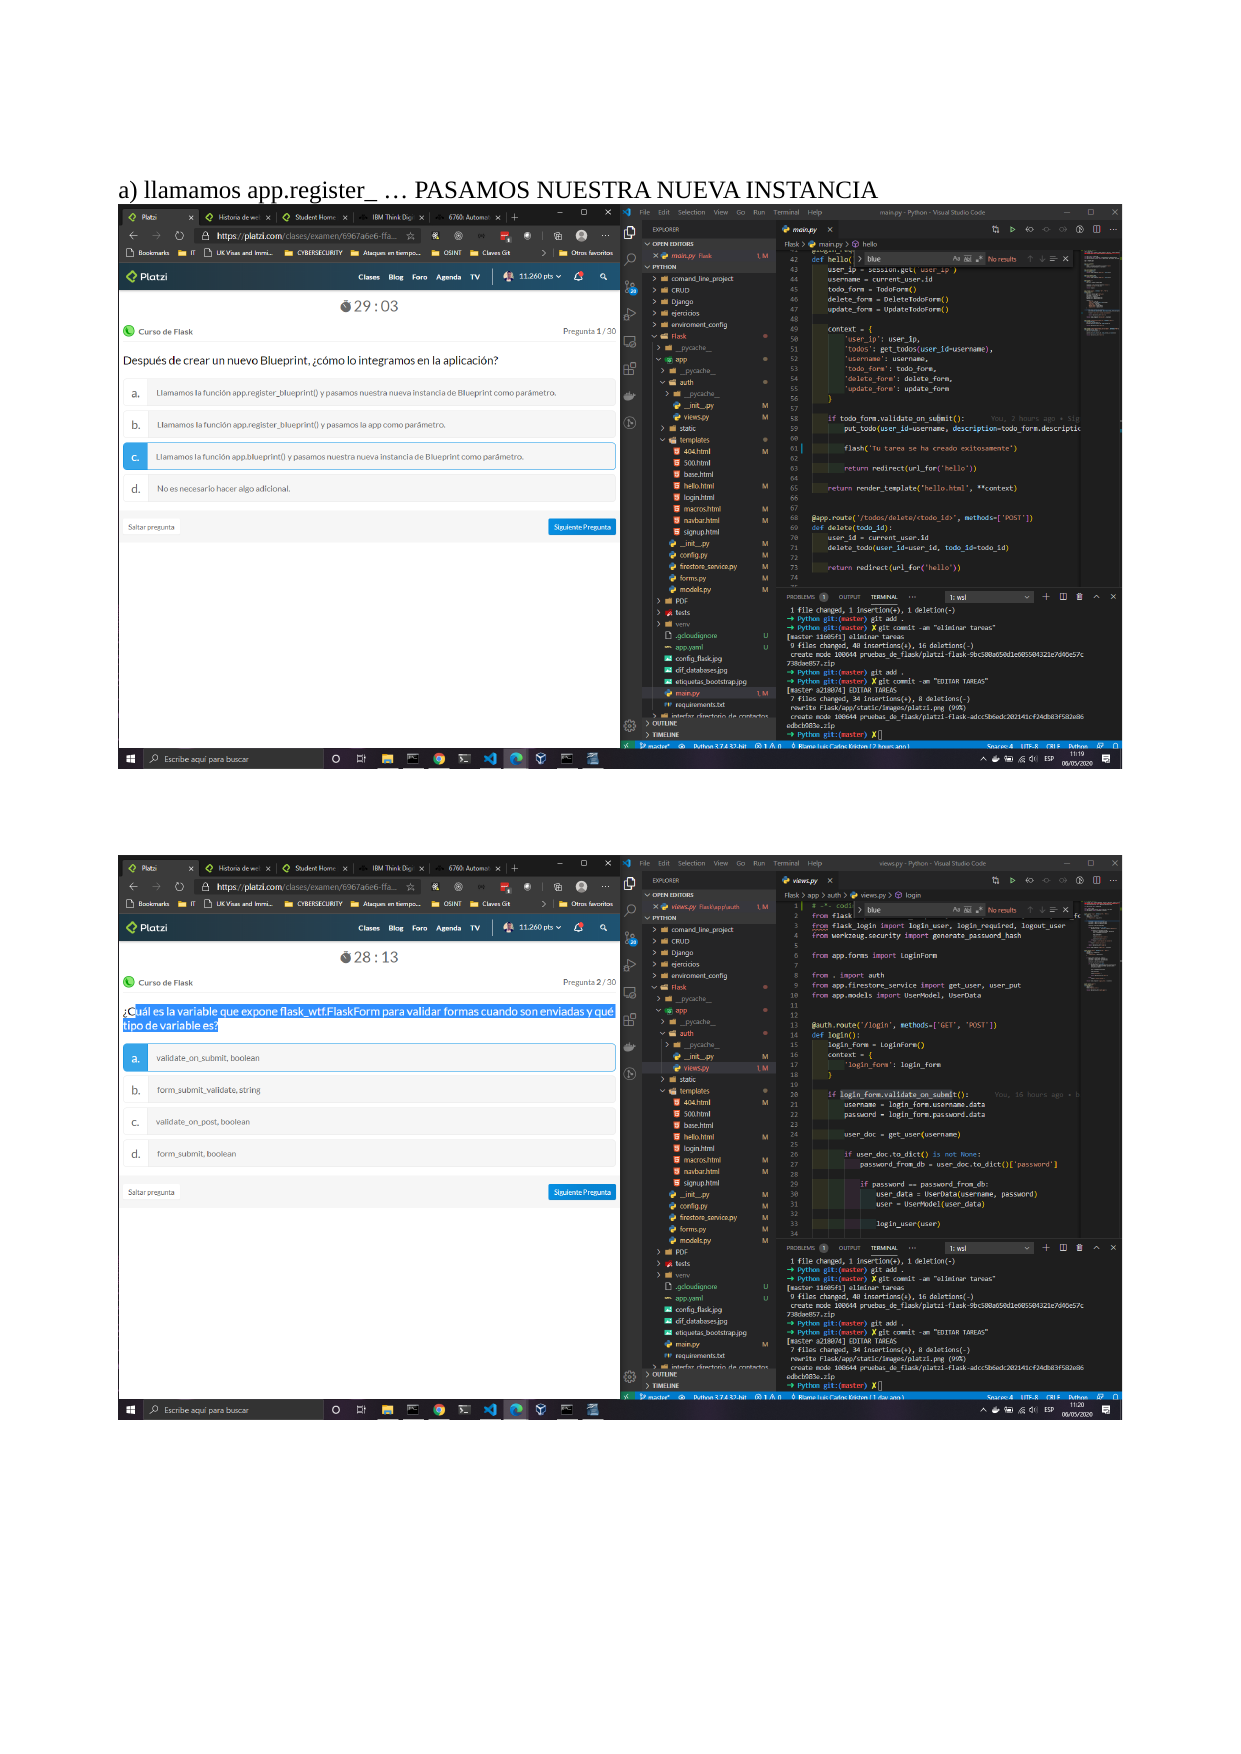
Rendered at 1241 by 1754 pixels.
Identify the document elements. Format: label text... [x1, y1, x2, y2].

picture [118, 855, 1123, 1420]
picture [118, 204, 1123, 769]
text a) llamamos app.register_ … PASAMOS NUESTRA NUEVA INSTANCIA [118, 176, 1122, 204]
